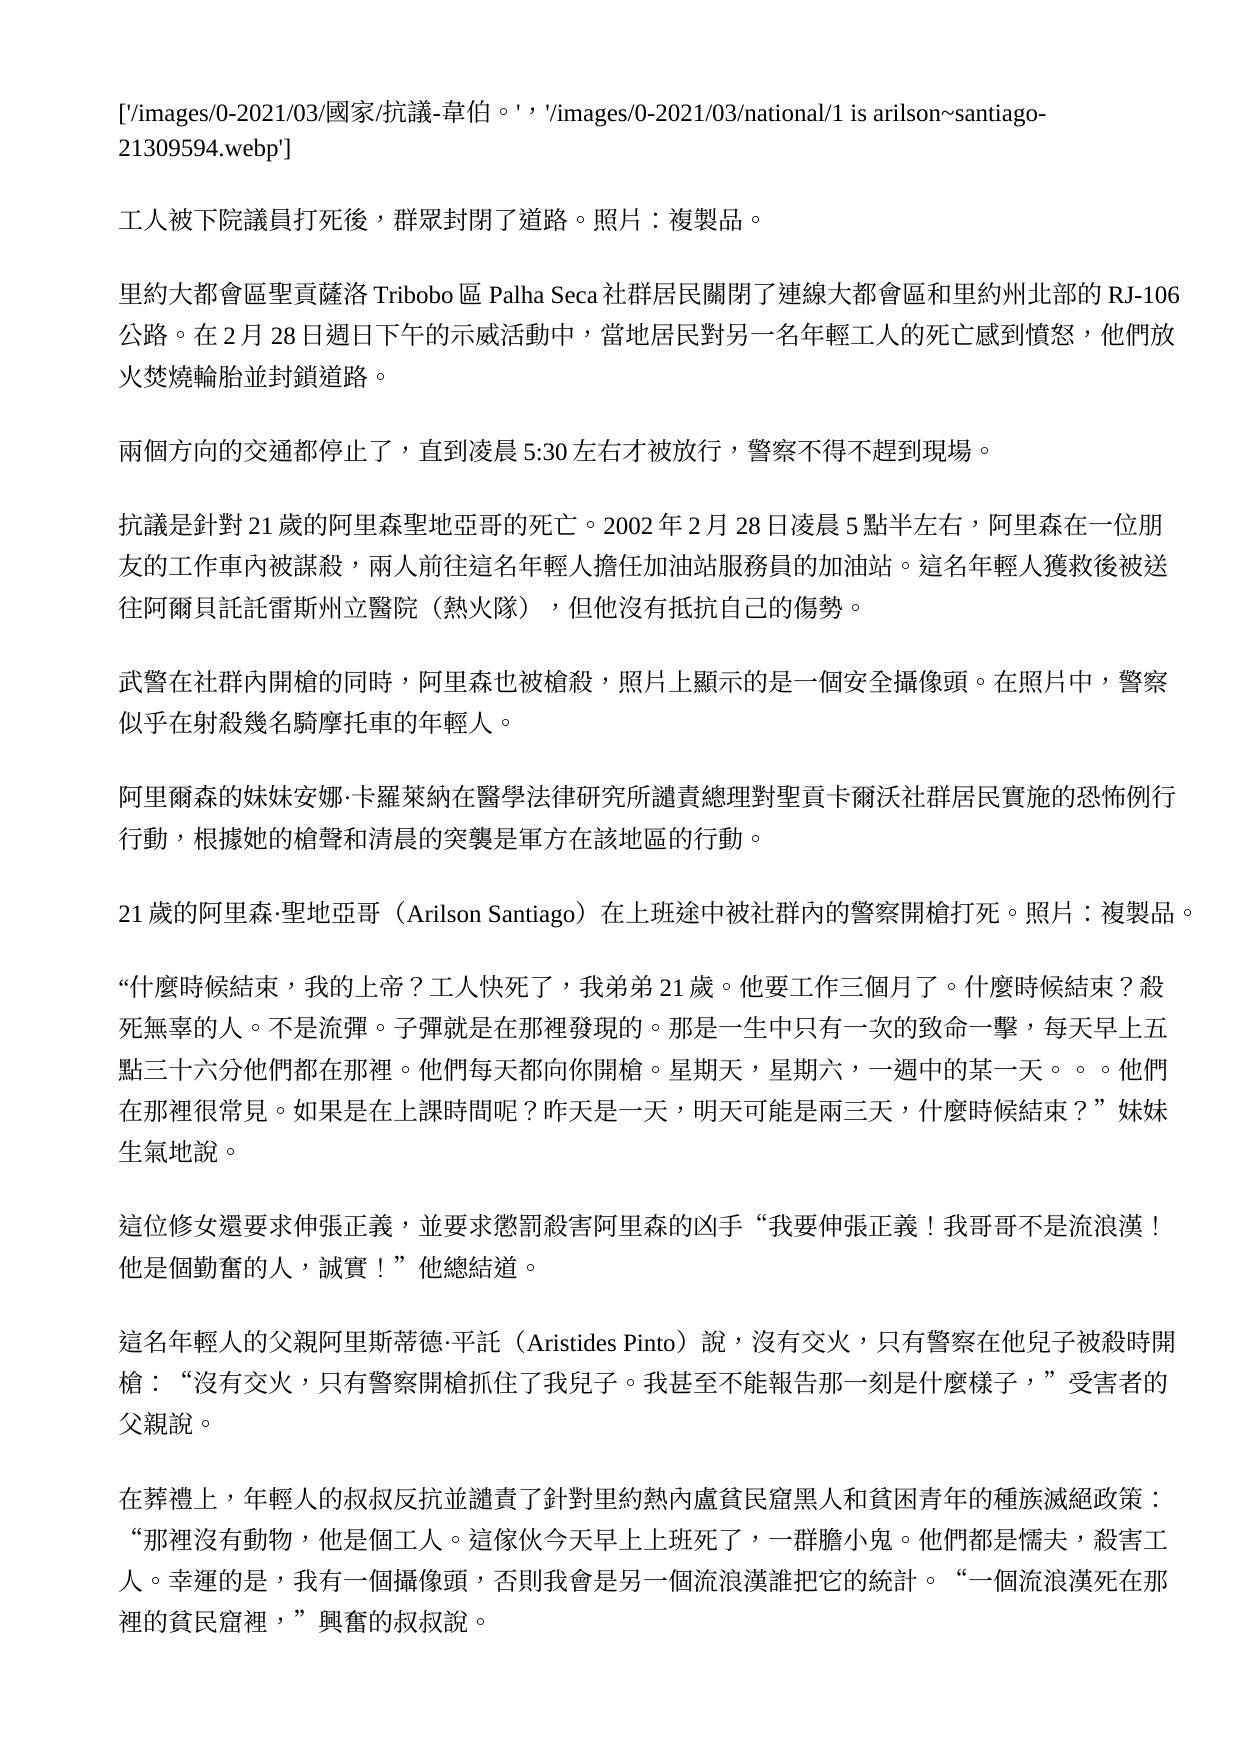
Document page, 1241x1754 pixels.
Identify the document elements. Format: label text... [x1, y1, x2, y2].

text 2021-03-02T13:04:23-03:00 加布裡埃爾·多斯桑托斯。 ['/images/0-2021/03/國家/抗議-韋伯。'，'/images/0-2021/03/national/1 is arilson~santiago-21309594.webp'] 工人被下院議員打死後，群眾封閉了道路。照片：複製品。 里約大都會區聖貢薩洛Tribobo區Palha Seca社群居民關閉了連線大都會區和里約州北部的RJ-106公路。在2月28日週日下午的示威活動中，當地居民對另一名年輕工人的死亡感到憤怒，他們放火焚燒輪胎並封鎖道路。 兩個方向的交通都停止了，直到凌晨5:30左右才被放行，警察不得不趕到現場。 抗議是針對21歲的阿里森聖地亞哥的死亡。2002年2月28日凌晨5點半左右，阿里森在一位朋友的工作車內被謀殺，兩人前往這名年輕人擔任加油站服務員的加油站。這名年輕人獲救後被送往阿爾貝託託雷斯州立醫院（熱火隊），但他沒有抵抗自己的傷勢。 武警在社群內開槍的同時，阿里森也被槍殺，照片上顯示的是一個安全攝像頭。在照片中，警察似乎在射殺幾名騎摩托車的年輕人。 阿里爾森的妹妹安娜·卡羅萊納在醫學法律研究所譴責總理對聖貢卡爾沃社群居民實施的恐怖例行行動，根據她的槍聲和清晨的突襲是軍方在該地區的行動。 21歲的阿里森·聖地亞哥（Arilson Santiago）在上班途中被社群內的警察開槍打死。照片：複製品。 “什麼時候結束，我的上帝？工人快死了，我弟弟21歲。他要工作三個月了。什麼時候結束？殺死無辜的人。不是流彈。子彈就是在那裡發現的。那是一生中只有一次的致命一擊，每天早上五點三十六分他們都在那裡。他們每天都向你開槍。星期天，星期六，一週中的某一天。。。他們在那裡很常見。如果是在上課時間呢？昨天是一天，明天可能是兩三天，什麼時候結束？”妹妹生氣地說。 這位修女還要求伸張正義，並要求懲罰殺害阿里森的凶手“我要伸張正義！我哥哥不是流浪漢！他是個勤奮的人，誠實！”他總結道。 這名年輕人的父親阿里斯蒂德·平託（Aristides Pinto）說，沒有交火，只有警察在他兒子被殺時開槍：“沒有交火，只有警察開槍抓住了我兒子。我甚至不能報告那一刻是什麼樣子，”受害者的父親說。 在葬禮上，年輕人的叔叔反抗並譴責了針對里約熱內盧貧民窟黑人和貧困青年的種族滅絕政策：“那裡沒有動物，他是個工人。這傢伙今天早上上班死了，一群膽小鬼。他們都是懦夫，殺害工人。幸運的是，我有一個攝像頭，否則我會是另一個流浪漢誰把它的統計。“一個流浪漢死在那裡的貧民窟裡，”興奮的叔叔說。 3月11日，阿里森離開懷孕5個月的妻子，葬在聖貢卡爾沃的尼特羅伊公園公墓。 安全攝像頭的鏡頭顯示，軍官們在昨天被槍殺的年輕的阿里森·聖地亞哥遺址附近進行行動。IT350奧迪亞 字幕：DIA WhatsApp（98762-8248）。pic.twitter.com/AfSEGFbkuw報紙O Dia（@journalodia）2021年3月1日 [118, 59, 1181, 1672]
